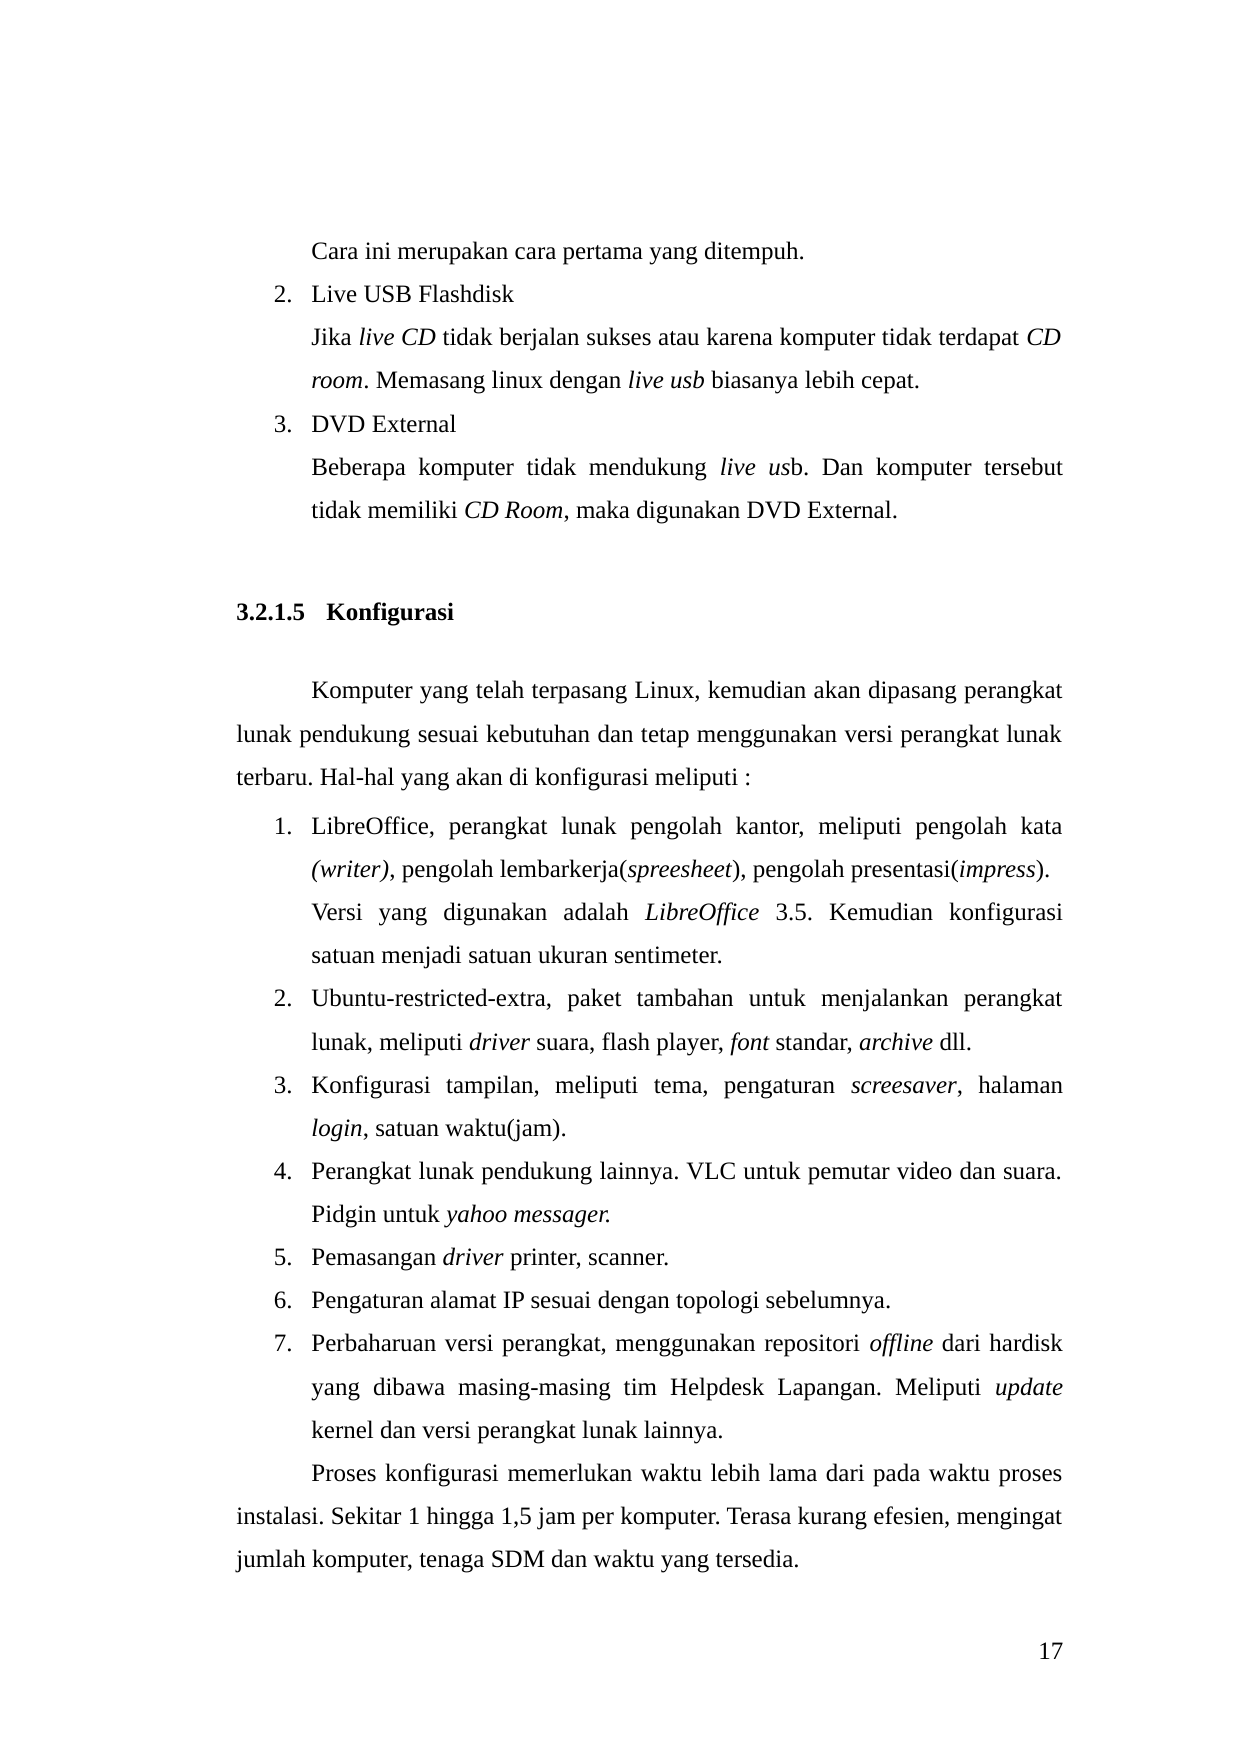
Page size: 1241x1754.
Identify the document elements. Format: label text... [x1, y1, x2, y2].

list Perbaharuan versi perangkat, menggunakan repositori offline dari hardisk yang dibawa masing-masing tim Helpdesk Lapangan. Meliputi update kernel dan versi perangkat lunak lainnya. [274, 1328, 1063, 1443]
list Jika live CD tidak berjalan sukses atau karena komputer tidak terdapat CD room. Memasang linux dengan live usb biasanya lebih cepat. [274, 322, 1063, 394]
text Komputer yang telah terpasang Linux, kemudian akan dipasang perangkat lunak pendukung sesuai kebutuhan dan tetap menggunakan versi perangkat lunak terbaru. Hal-hal yang akan di konfigurasi meliputi : [236, 676, 1063, 791]
list Ubuntu-restricted-extra, paket tambahan untuk menjalankan perangkat lunak, meliputi driver suara, flash player, font standar, archive dll. [274, 983, 1063, 1055]
text Proses konfigurasi memerlukan waktu lebih lama dari pada waktu proses instalasi. Sekitar 1 hingga 1,5 jam per komputer. Terasa kurang efesien, mengingat jumlah komputer, tenaga SDM dan waktu yang tersedia. [236, 1458, 1063, 1573]
list DVD External [274, 409, 1063, 437]
list Versi yang digunakan adalah LibreOffice 3.5. Kemudian konfigurasi satuan menjadi satuan ukuran sentimeter. [274, 897, 1063, 969]
list Pengaturan alamat IP sesuai dengan topologi sebelumnya. [274, 1285, 1063, 1314]
list Live USB Flashdisk [274, 279, 1063, 308]
list Cara ini merupakan cara pertama yang ditempuh. [274, 236, 1063, 265]
subtitle Konfigurasi [236, 597, 1063, 626]
list LibreOffice, perangkat lunak pengolah kantor, meliputi pengolah kata (writer), pengolah lembarkerja(spreesheet), pengolah presentasi(impress). [274, 811, 1063, 883]
list Pemasangan driver printer, scanner. [274, 1242, 1063, 1271]
list Konfigurasi tampilan, meliputi tema, pengaturan screesaver, halaman login, satuan waktu(jam). [274, 1070, 1063, 1142]
list Beberapa komputer tidak mendukung live usb. Dan komputer tersebut tidak memiliki CD Room, maka digunakan DVD External. [274, 452, 1063, 524]
list Perangkat lunak pendukung lainnya. VLC untuk pemutar video dan suara. Pidgin untuk yahoo messager. [274, 1156, 1063, 1228]
